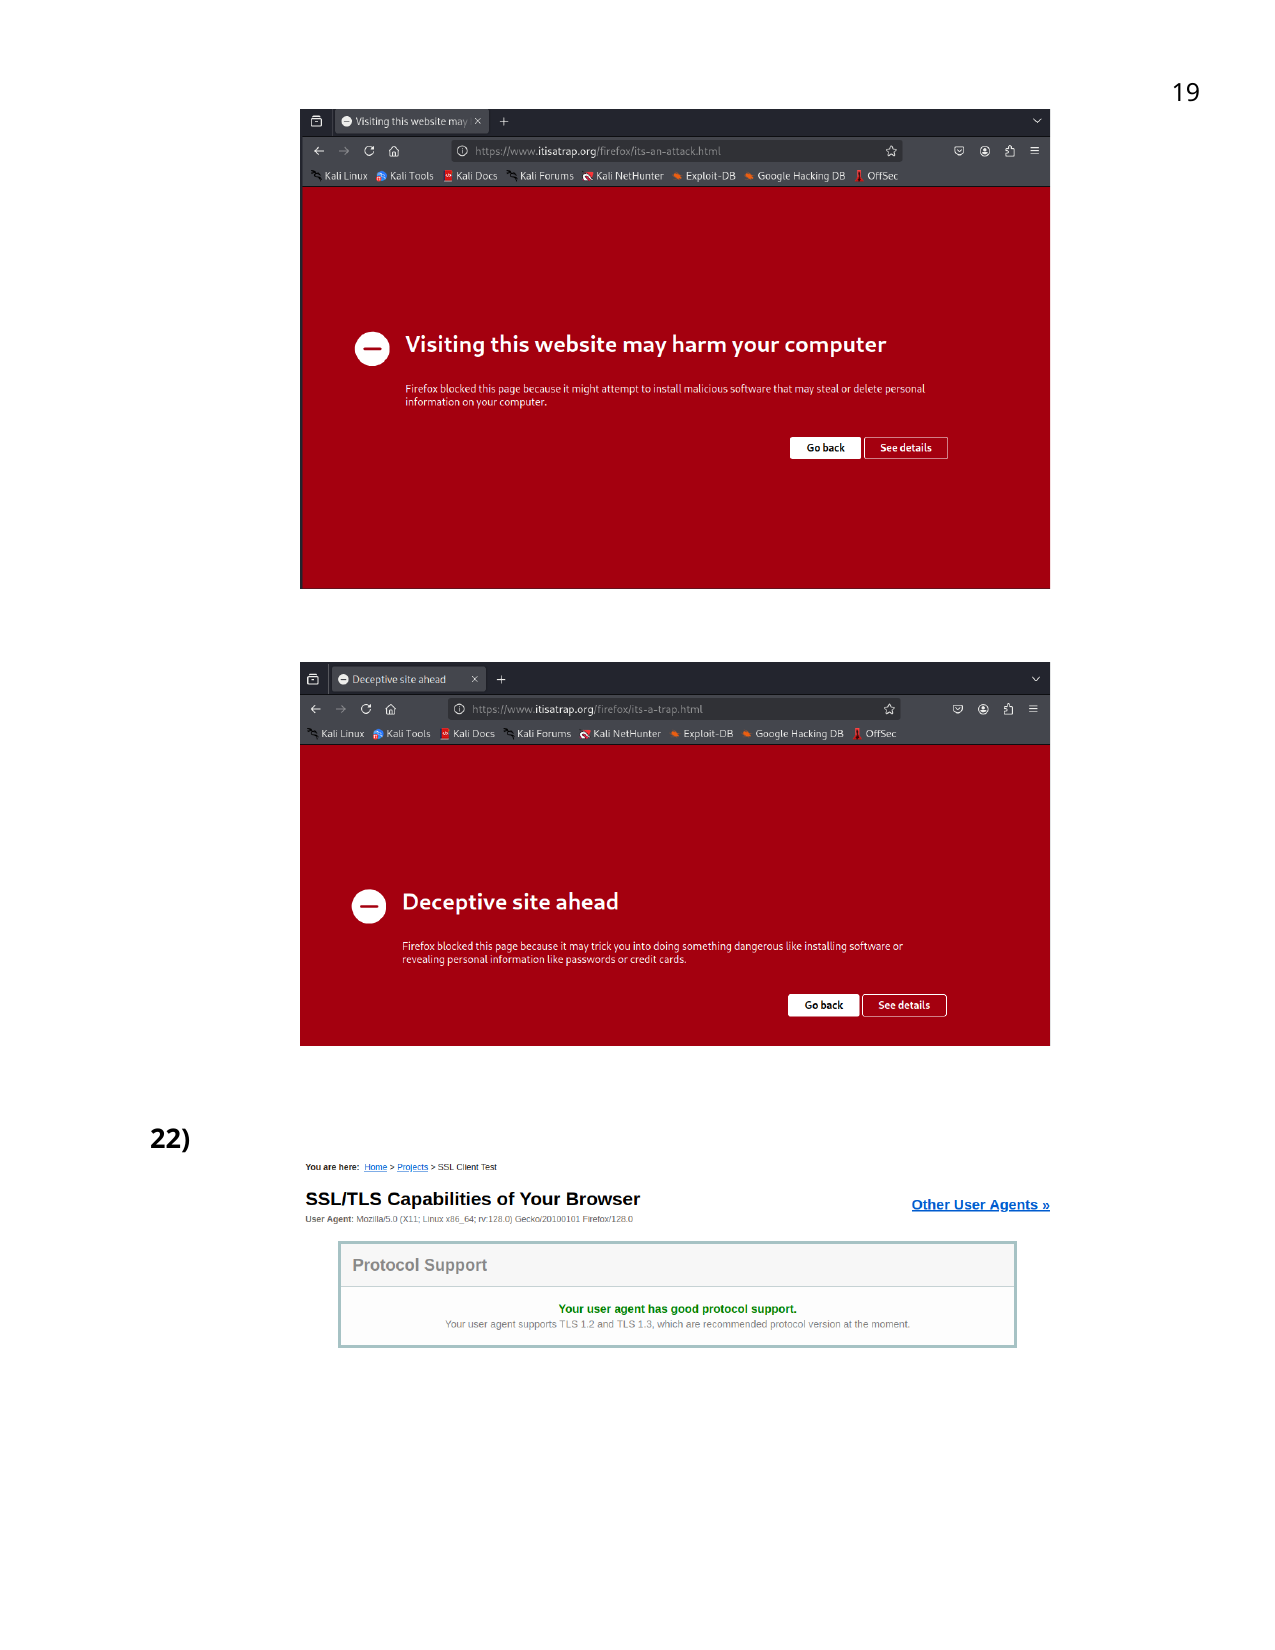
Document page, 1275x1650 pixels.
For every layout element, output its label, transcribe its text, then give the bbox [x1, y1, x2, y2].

picture [300, 1156, 1050, 1354]
picture [300, 109, 1050, 589]
text 22) [150, 1119, 1200, 1156]
picture [300, 662, 1050, 1046]
